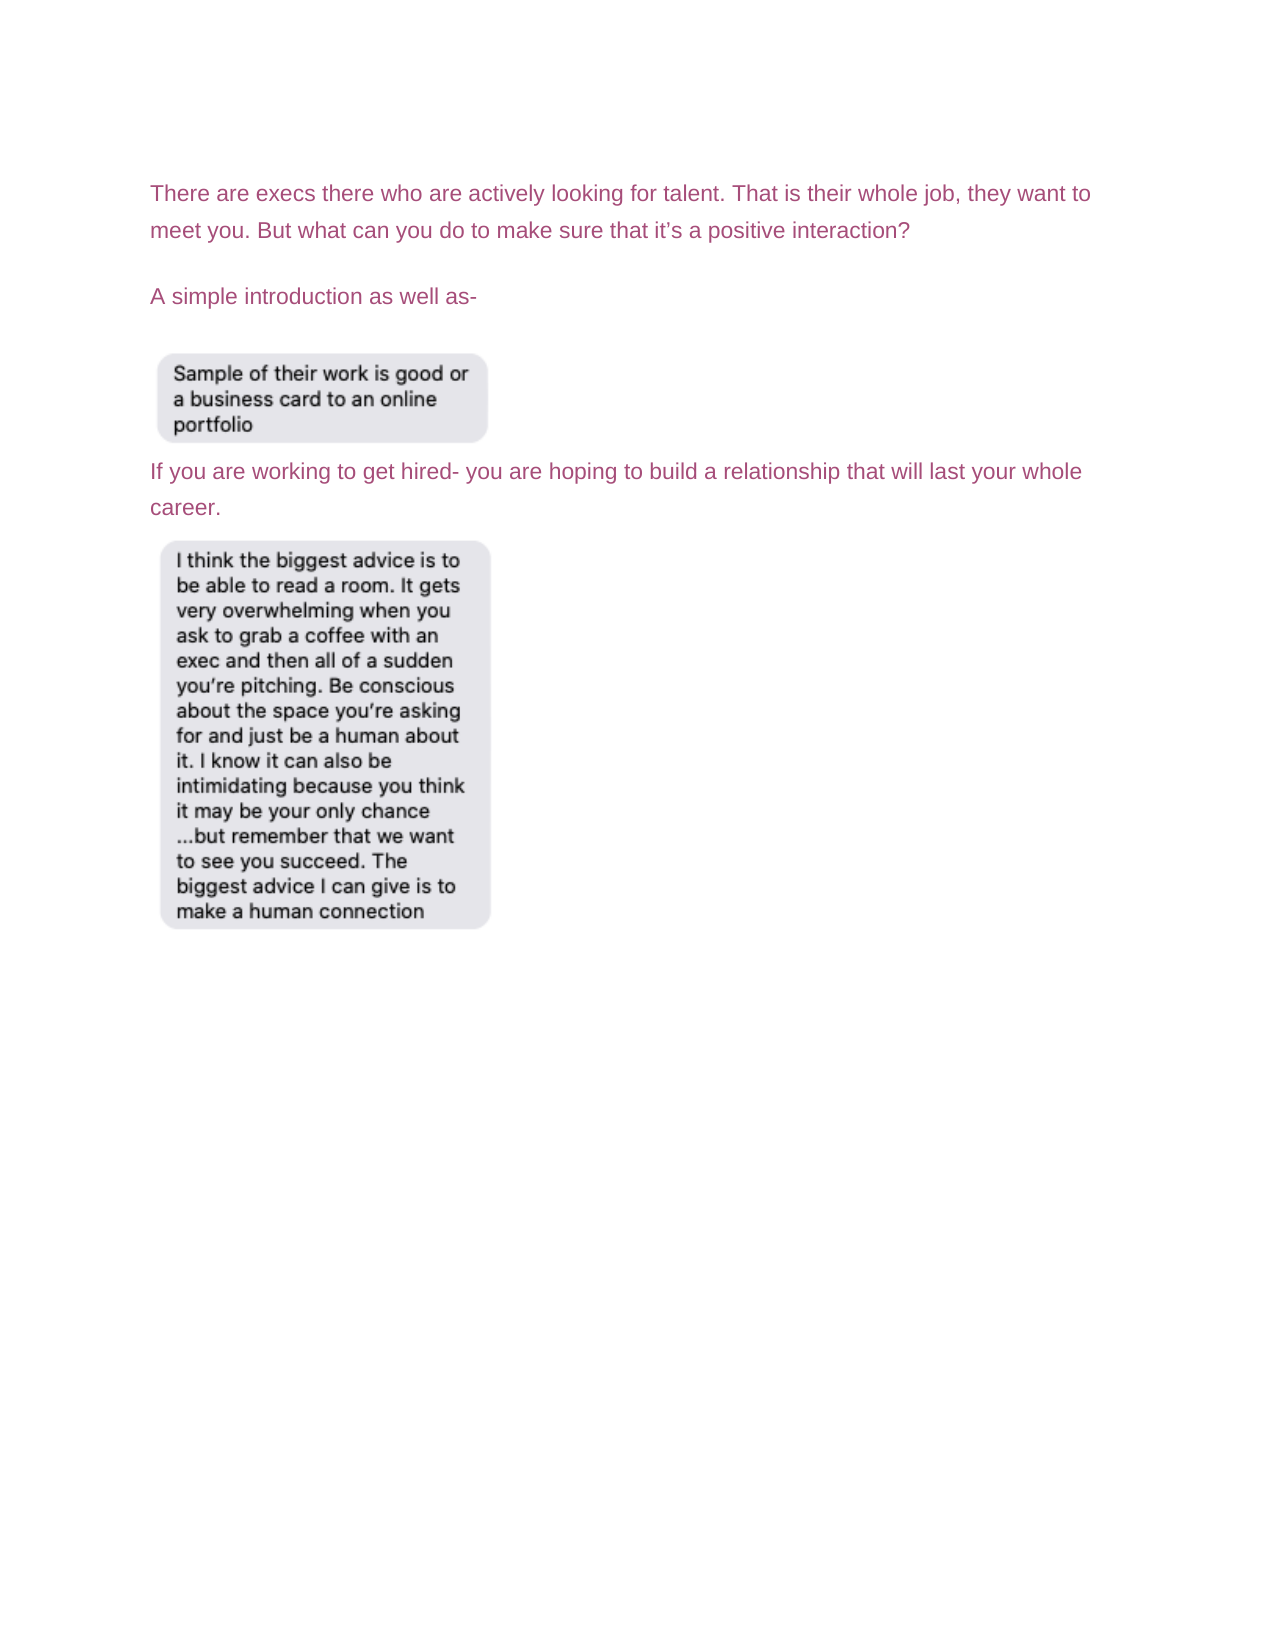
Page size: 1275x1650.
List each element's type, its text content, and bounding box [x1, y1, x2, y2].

text There are execs there who are actively looking for talent. That is their whole job, they want to meet you. But what can you do to make sure that it’s a positive interaction? [150, 180, 1125, 243]
text A simple introduction as well as- [150, 283, 1125, 309]
text If you are working to get hired- you are hoping to build a relationship that will last your whole career. [150, 458, 1125, 520]
picture [150, 349, 501, 448]
picture [150, 530, 507, 931]
